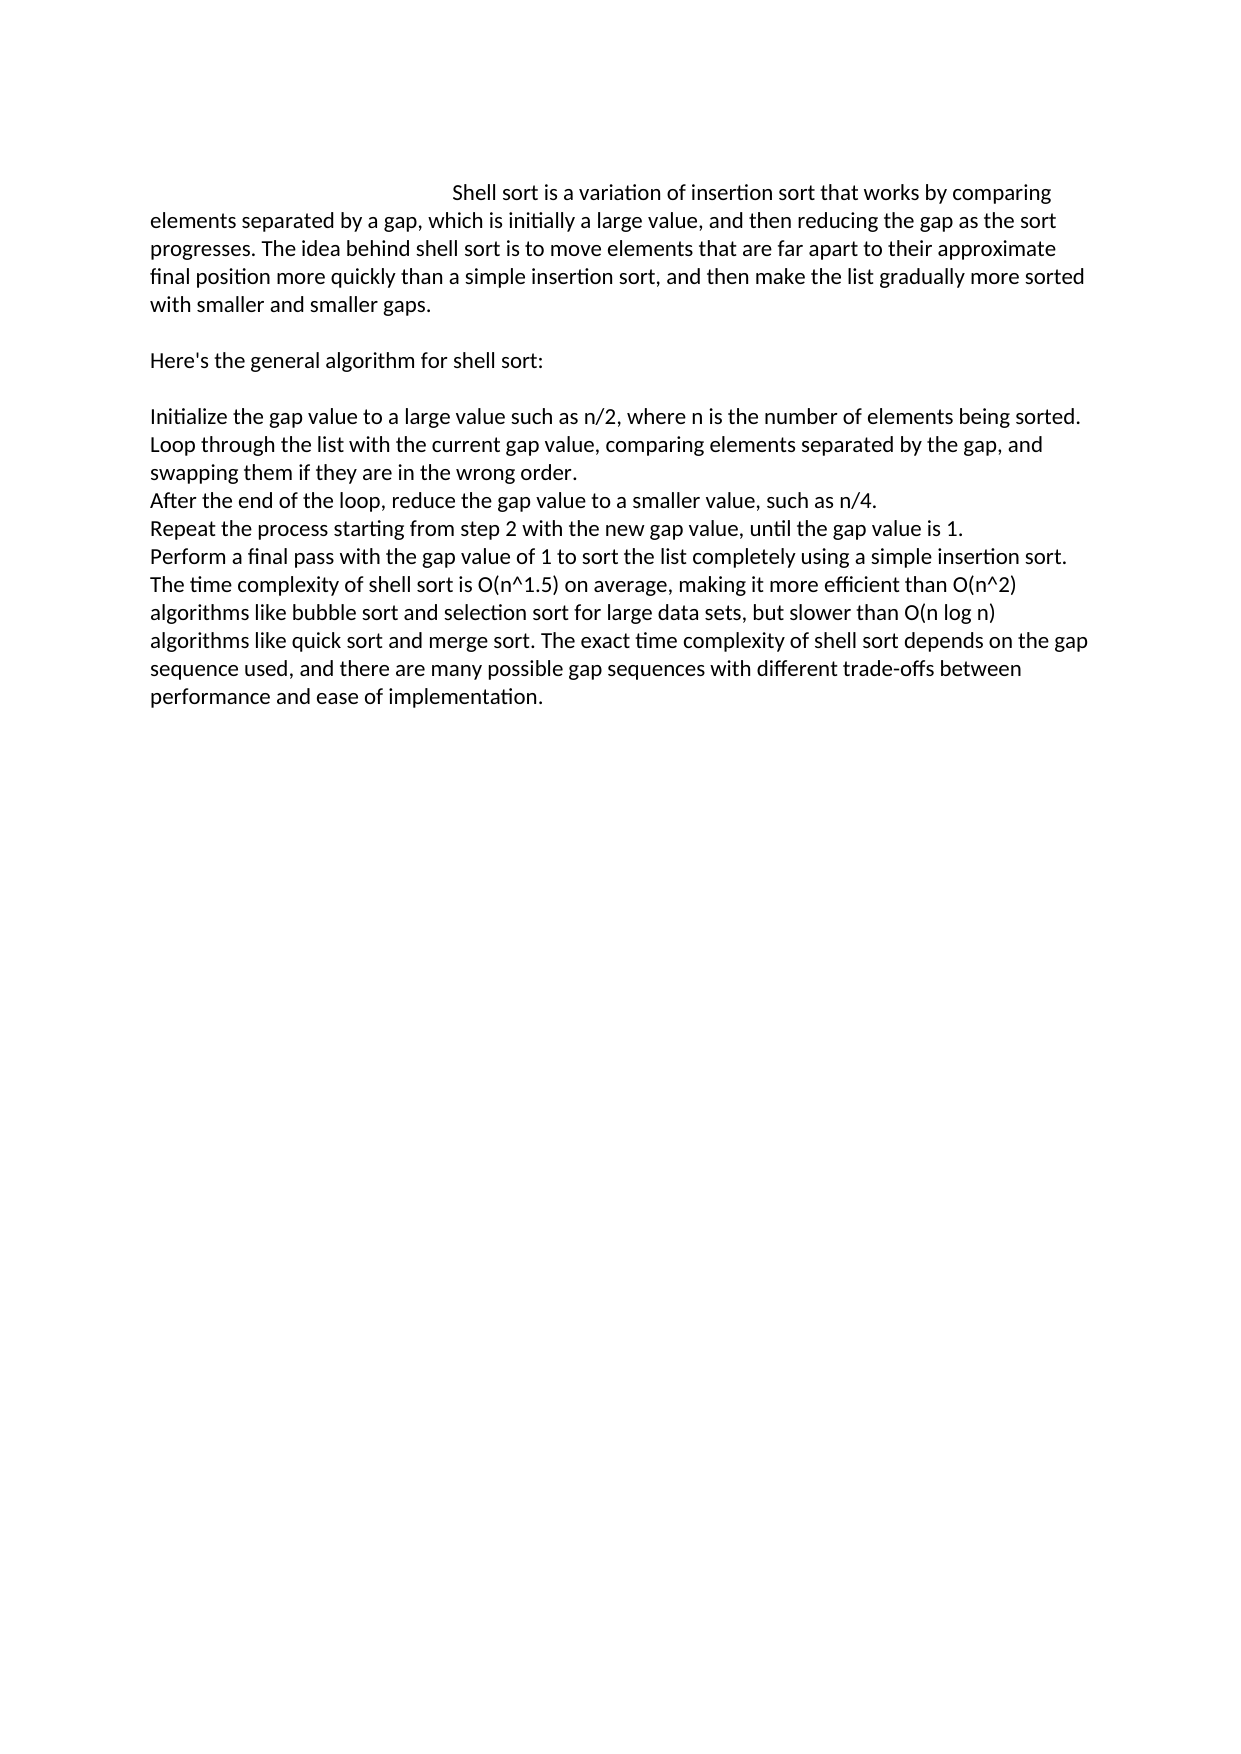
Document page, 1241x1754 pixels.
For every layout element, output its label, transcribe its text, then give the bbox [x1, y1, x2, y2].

text Initialize the gap value to a large value such as n/2, where n is the number of elements being sorted. [150, 402, 1090, 430]
text After the end of the loop, reduce the gap value to a smaller value, such as n/4. [150, 486, 1090, 514]
text Repeat the process starting from step 2 with the new gap value, until the gap value is 1. [150, 514, 1090, 542]
text The time complexity of shell sort is O(n^1.5) on average, making it more efficient than O(n^2) algorithms like bubble sort and selection sort for large data sets, but slower than O(n log n) algorithms like quick sort and merge sort. The exact time complexity of shell sort depends on the gap sequence used, and there are many possible gap sequences with different trade-offs between performance and ease of implementation. [150, 570, 1090, 710]
text Shell sort is a variation of insertion sort that works by comparing elements separated by a gap, which is initially a large value, and then reducing the gap as the sort progresses. The idea behind shell sort is to move elements that are far apart to their approximate final position more quickly than a simple insertion sort, and then make the list gradually more sorted with smaller and smaller gaps. [150, 150, 1090, 318]
text Perform a final pass with the gap value of 1 to sort the list completely using a simple insertion sort. [150, 542, 1090, 570]
text Loop through the list with the current gap value, comparing elements separated by the gap, and swapping them if they are in the wrong order. [150, 430, 1090, 486]
text Here's the general algorithm for shell sort: [150, 346, 1090, 374]
